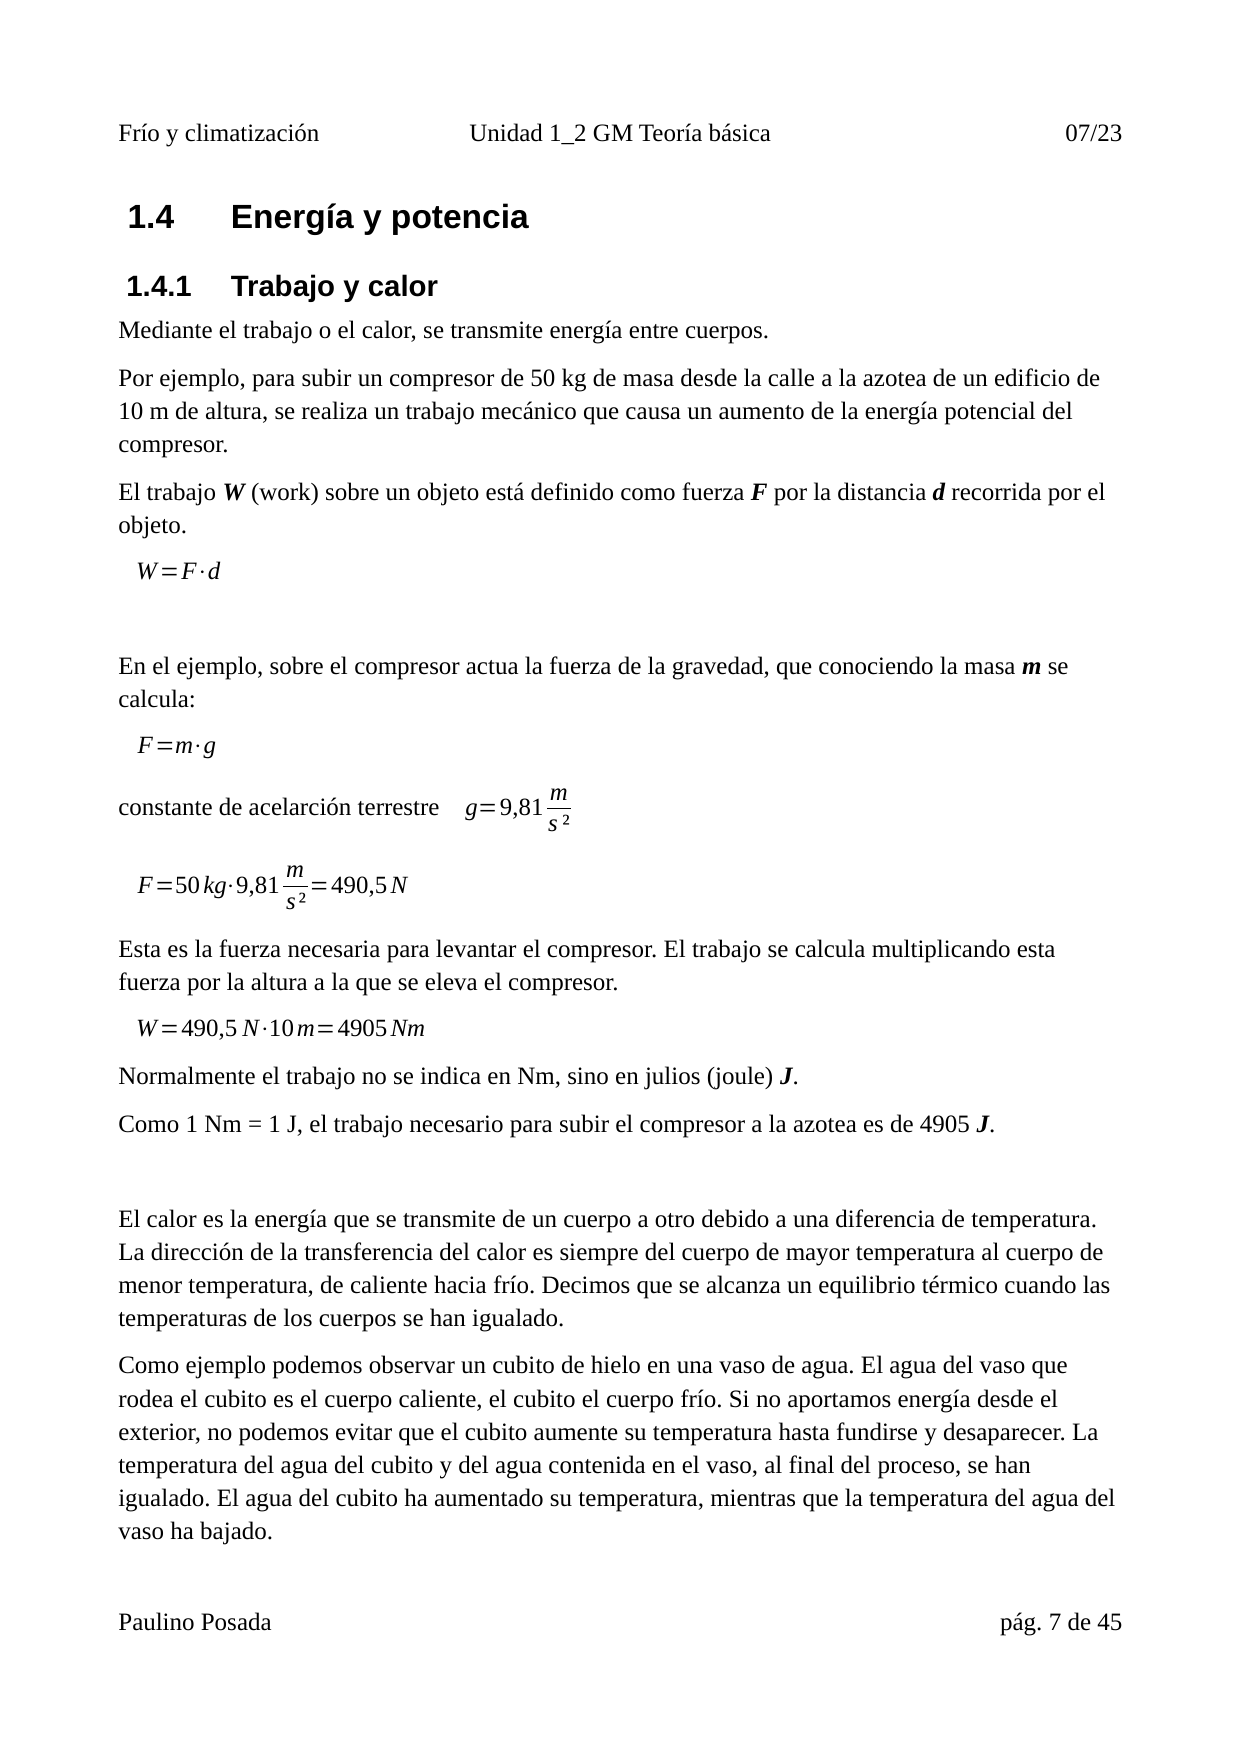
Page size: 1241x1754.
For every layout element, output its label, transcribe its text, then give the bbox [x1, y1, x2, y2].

text Por ejemplo, para subir un compresor de 50 kg de masa desde la calle a la azotea de un edificio de 10 m de altura, se realiza un trabajo mecánico que causa un aumento de la energía potencial del compresor. [118, 363, 1122, 458]
text Como 1 Nm = 1 J, el trabajo necesario para subir el compresor a la azotea es de 4905 J. [118, 1109, 1122, 1137]
text Normalmente el trabajo no se indica en Nm, sino en julios (joule) J. [118, 1061, 1122, 1090]
subtitle Energía y potencia [118, 197, 1122, 236]
text En el ejemplo, sobre el compresor actua la fuerza de la gravedad, que conociendo la masa m se calcula: [118, 651, 1122, 713]
text Esta es la fuerza necesaria para levantar el compresor. El trabajo se calcula multiplicando esta fuerza por la altura a la que se eleva el compresor. [118, 934, 1122, 996]
text Como ejemplo podemos observar un cubito de hielo en una vaso de agua. El agua del vaso que rodea el cubito es el cuerpo caliente, el cubito el cuerpo frío. Si no aportamos energía desde el exterior, no podemos evitar que el cubito aumente su temperatura hasta fundirse y desaparecer. La temperatura del agua del cubito y del agua contenida en el vaso, al final del proceso, se han igualado. El agua del cubito ha aumentado su temperatura, mientras que la temperatura del agua del vaso ha bajado. [118, 1351, 1122, 1544]
text Mediante el trabajo o el calor, se transmite energía entre cuerpos. [118, 315, 1122, 344]
text El trabajo W (work) sobre un objeto está definido como fuerza F por la distancia d recorrida por el objeto. [118, 477, 1122, 538]
text constante de acelarción terrestre [118, 778, 1122, 837]
subtitle Trabajo y calor [118, 269, 1122, 303]
text El calor es la energía que se transmite de un cuerpo a otro debido a una diferencia de temperatura. La dirección de la transferencia del calor es siempre del cuerpo de mayor temperatura al cuerpo de menor temperatura, de caliente hacia frío. Decimos que se alcanza un equilibrio térmico cuando las temperaturas de los cuerpos se han igualado. [118, 1204, 1122, 1332]
